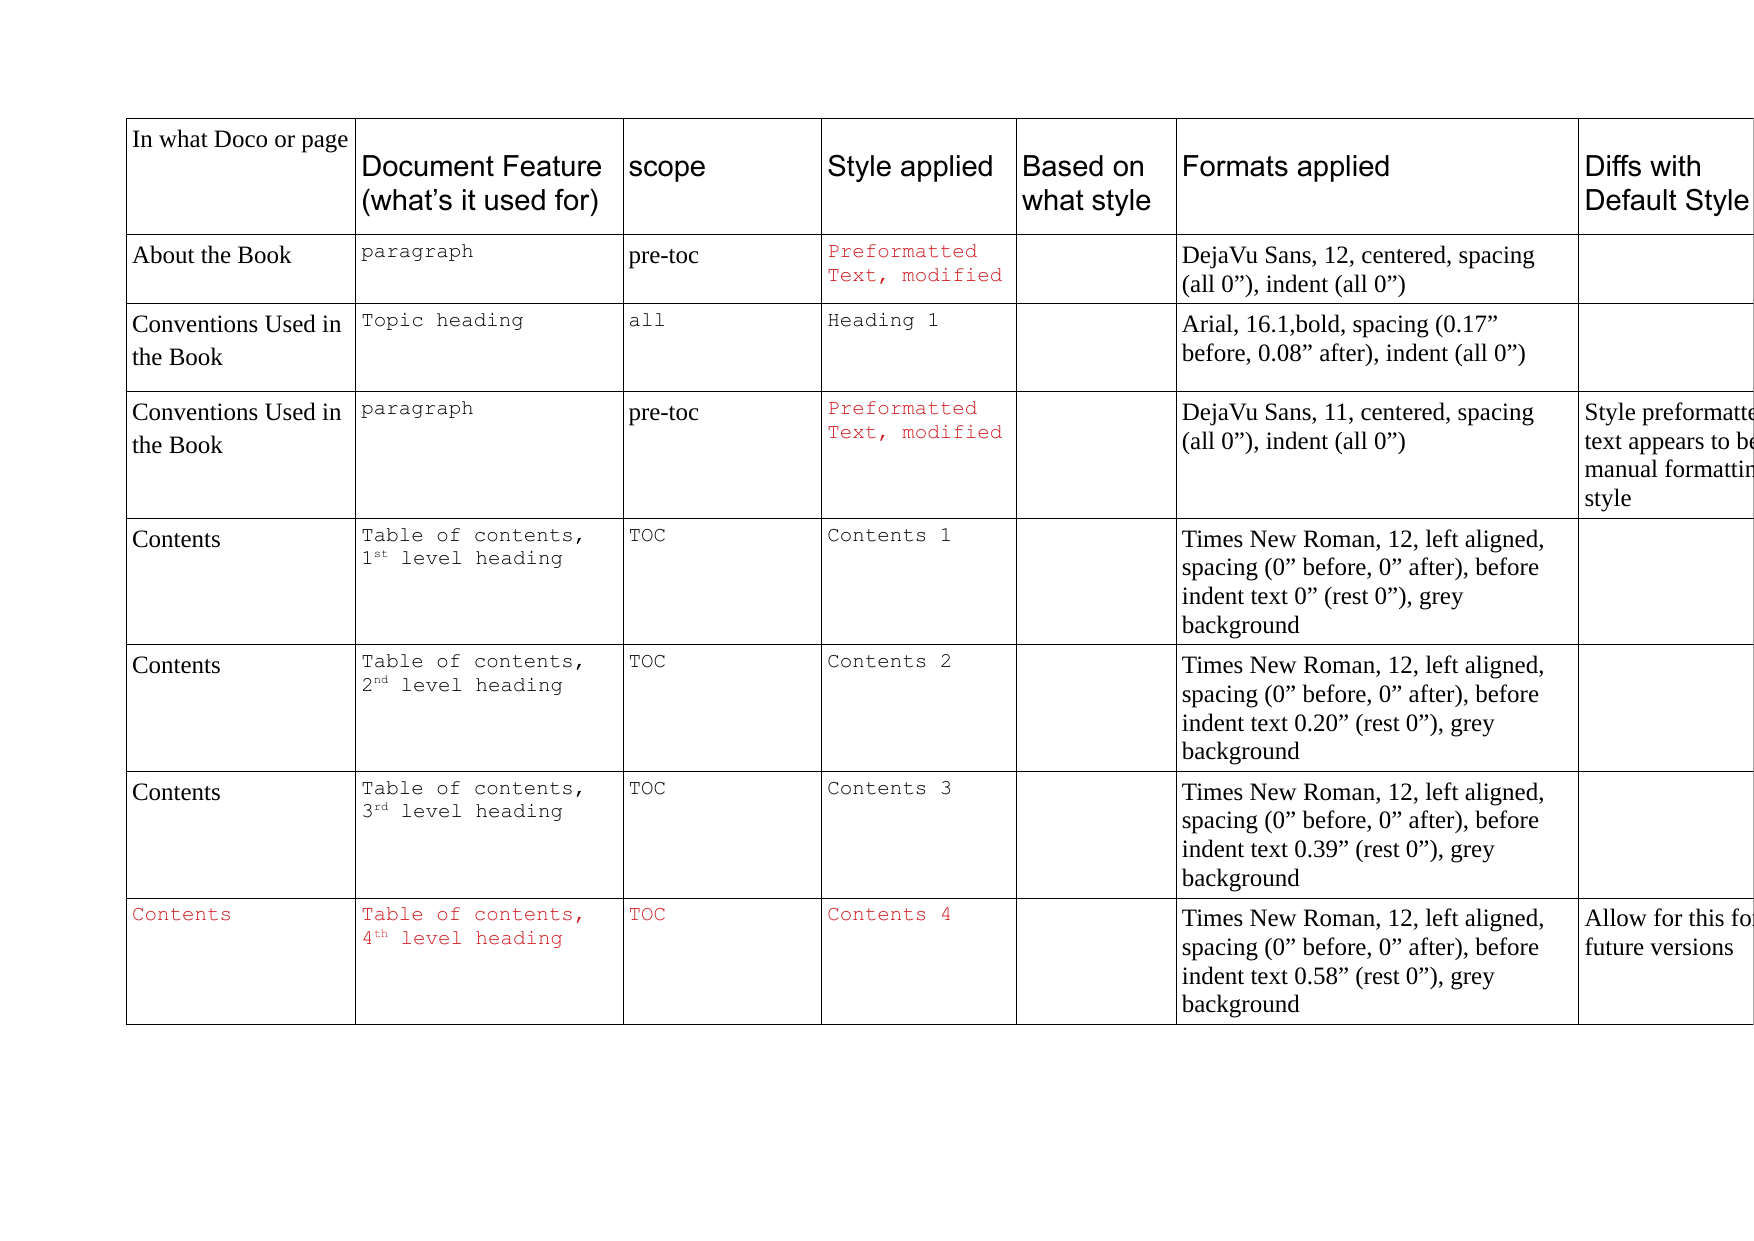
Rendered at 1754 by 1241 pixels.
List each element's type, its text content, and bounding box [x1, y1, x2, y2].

table_cell [1579, 645, 1753, 771]
table_cell Arial, 16.1,bold, spacing (0.17” before, 0.08” after), indent (all 0”) [1177, 304, 1578, 391]
table_cell Table of contents, 2nd level heading [356, 645, 623, 771]
table_cell TOC [624, 899, 821, 1024]
table_cell Style preformatted text appears to be a manual formatting style [1579, 392, 1753, 518]
table_cell [1017, 304, 1176, 391]
table_cell TOC [624, 519, 821, 644]
table_cell Contents [127, 772, 355, 897]
table_cell Heading 1 [822, 304, 1016, 391]
table_cell [1579, 519, 1753, 644]
table_header Formats applied [1177, 119, 1578, 234]
table_cell [1017, 235, 1176, 303]
table_cell Preformatted Text, modified [822, 235, 1016, 303]
table_cell [1579, 304, 1753, 391]
table_header scope [624, 119, 821, 234]
table_cell DejaVu Sans, 11, centered, spacing (all 0”), indent (all 0”) [1177, 392, 1578, 518]
table_cell Topic heading [356, 304, 623, 391]
table_cell paragraph [356, 392, 623, 518]
table_cell [1017, 645, 1176, 771]
table_cell Times New Roman, 12, left aligned, spacing (0” before, 0” after), before indent text 0.58” (rest 0”), grey background [1177, 899, 1578, 1024]
table_cell [1579, 235, 1753, 303]
table_cell Table of contents, 4th level heading [356, 899, 623, 1024]
table_cell [1017, 519, 1176, 644]
table_header Document Feature (what’s it used for) [356, 119, 623, 234]
table_cell Table of contents, 1st level heading [356, 519, 623, 644]
table_cell Contents 3 [822, 772, 1016, 897]
table_cell Contents [127, 519, 355, 644]
table_cell DejaVu Sans, 12, centered, spacing (all 0”), indent (all 0”) [1177, 235, 1578, 303]
table_cell Conventions Used in the Book [127, 392, 355, 518]
table_cell Contents 1 [822, 519, 1016, 644]
table_header Based on what style [1017, 119, 1176, 234]
table_header Diffs with Default Style [1579, 119, 1753, 234]
table_cell Preformatted Text, modified [822, 392, 1016, 518]
table_cell pre-toc [624, 392, 821, 518]
table_cell pre-toc [624, 235, 821, 303]
table_cell Times New Roman, 12, left aligned, spacing (0” before, 0” after), before indent text 0” (rest 0”), grey background [1177, 519, 1578, 644]
table_cell About the Book [127, 235, 355, 303]
table_header In what Doco or page [127, 119, 355, 234]
table_cell [1017, 392, 1176, 518]
table_cell [1017, 899, 1176, 1024]
table_cell paragraph [356, 235, 623, 303]
table_cell Contents 2 [822, 645, 1016, 771]
table_cell Times New Roman, 12, left aligned, spacing (0” before, 0” after), before indent text 0.39” (rest 0”), grey background [1177, 772, 1578, 897]
table_cell Table of contents, 3rd level heading [356, 772, 623, 897]
table_cell Contents [127, 899, 355, 1024]
table_cell Contents 4 [822, 899, 1016, 1024]
table_cell Times New Roman, 12, left aligned, spacing (0” before, 0” after), before indent text 0.20” (rest 0”), grey background [1177, 645, 1578, 771]
table_cell Contents [127, 645, 355, 771]
table_cell all [624, 304, 821, 391]
table_cell TOC [624, 772, 821, 897]
table_cell TOC [624, 645, 821, 771]
table_cell Conventions Used in the Book [127, 304, 355, 391]
table_cell [1579, 772, 1753, 897]
table_cell Allow for this for future versions [1579, 899, 1753, 1024]
table_header Style applied [822, 119, 1016, 234]
table_cell [1017, 772, 1176, 897]
